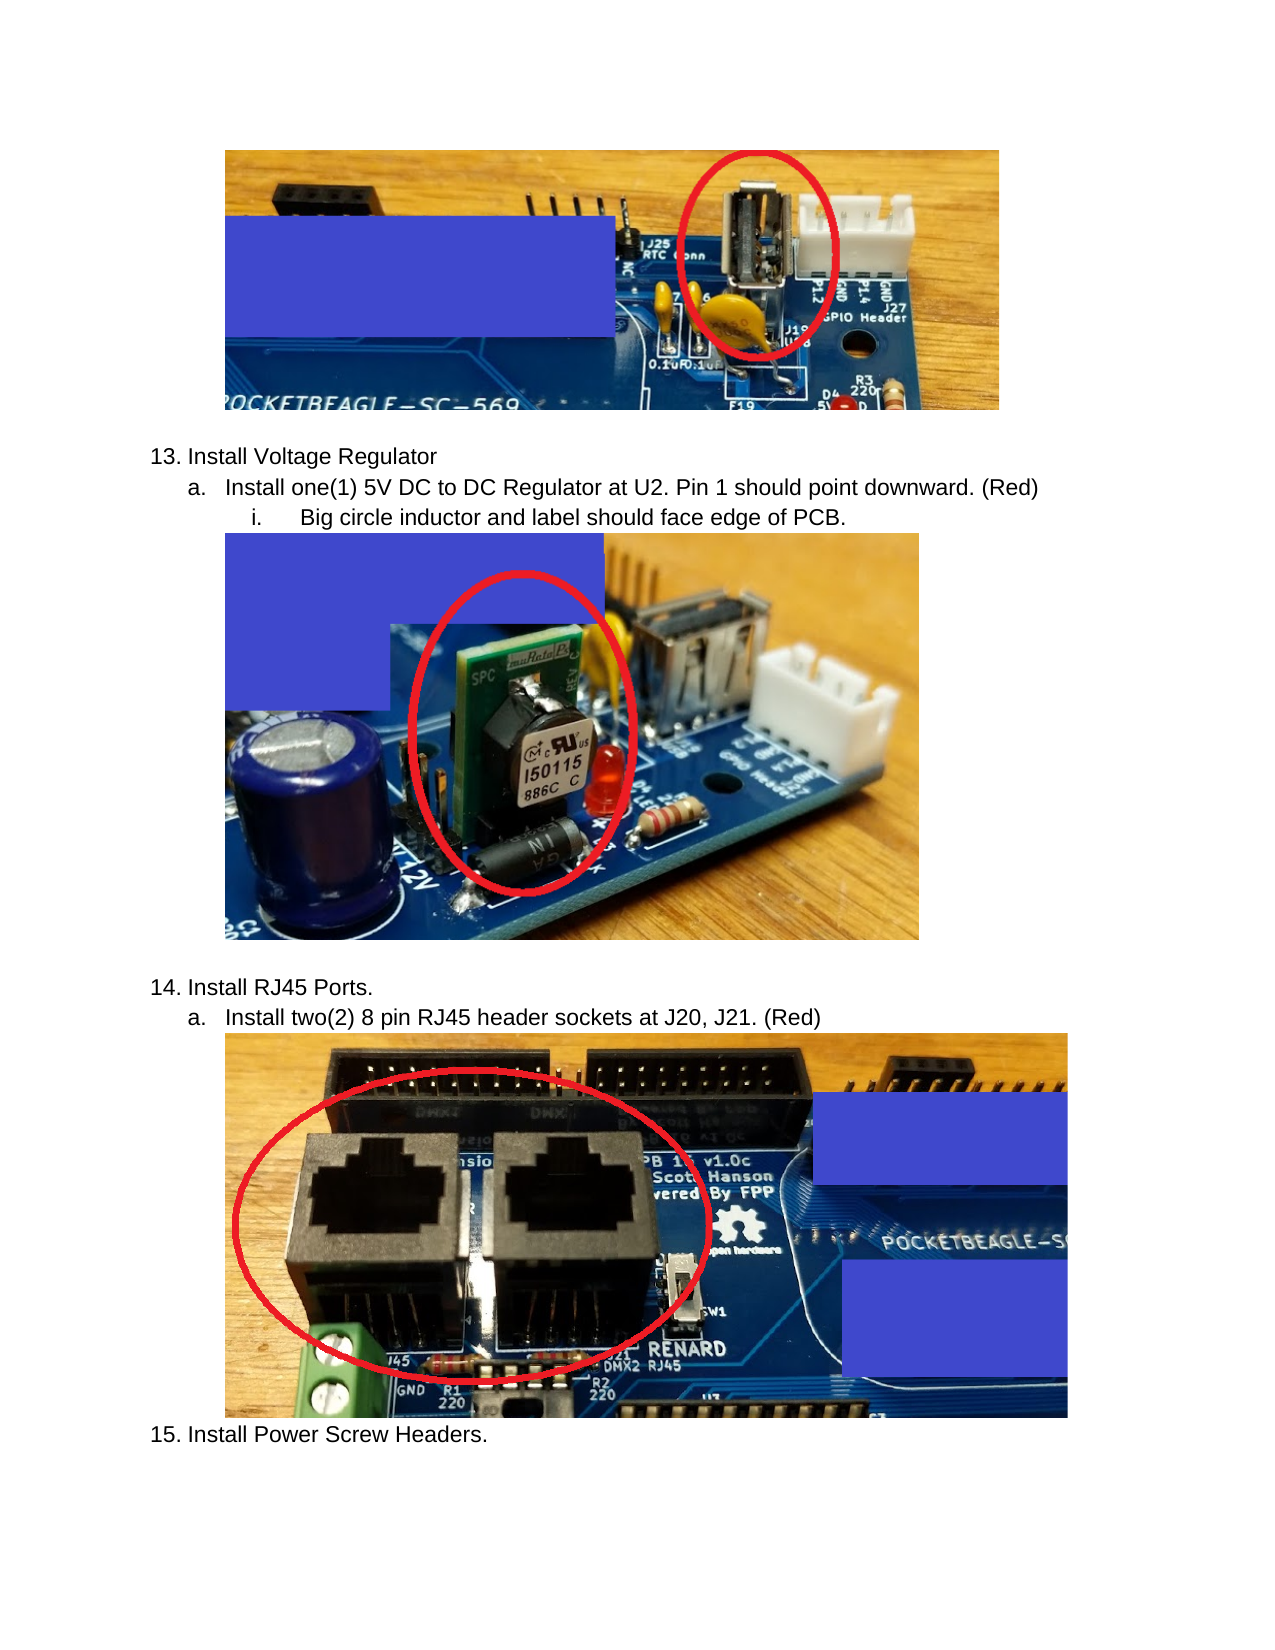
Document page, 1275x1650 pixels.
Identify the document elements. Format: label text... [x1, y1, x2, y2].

list Install Power Screw Headers. [150, 1421, 1125, 1448]
list Install two(2) 8 pin RJ45 header sockets at J20, J21. (Red) [187, 1004, 1125, 1030]
list Big circle inductor and label should face edge of PCB. [262, 504, 1125, 530]
list Install RJ45 Ports. [150, 973, 1125, 1000]
list Install Voltage Regulator [150, 443, 1125, 470]
list Install one(1) 5V DC to DC Regulator at U2. Pin 1 should point downward. (Red) [187, 473, 1125, 500]
